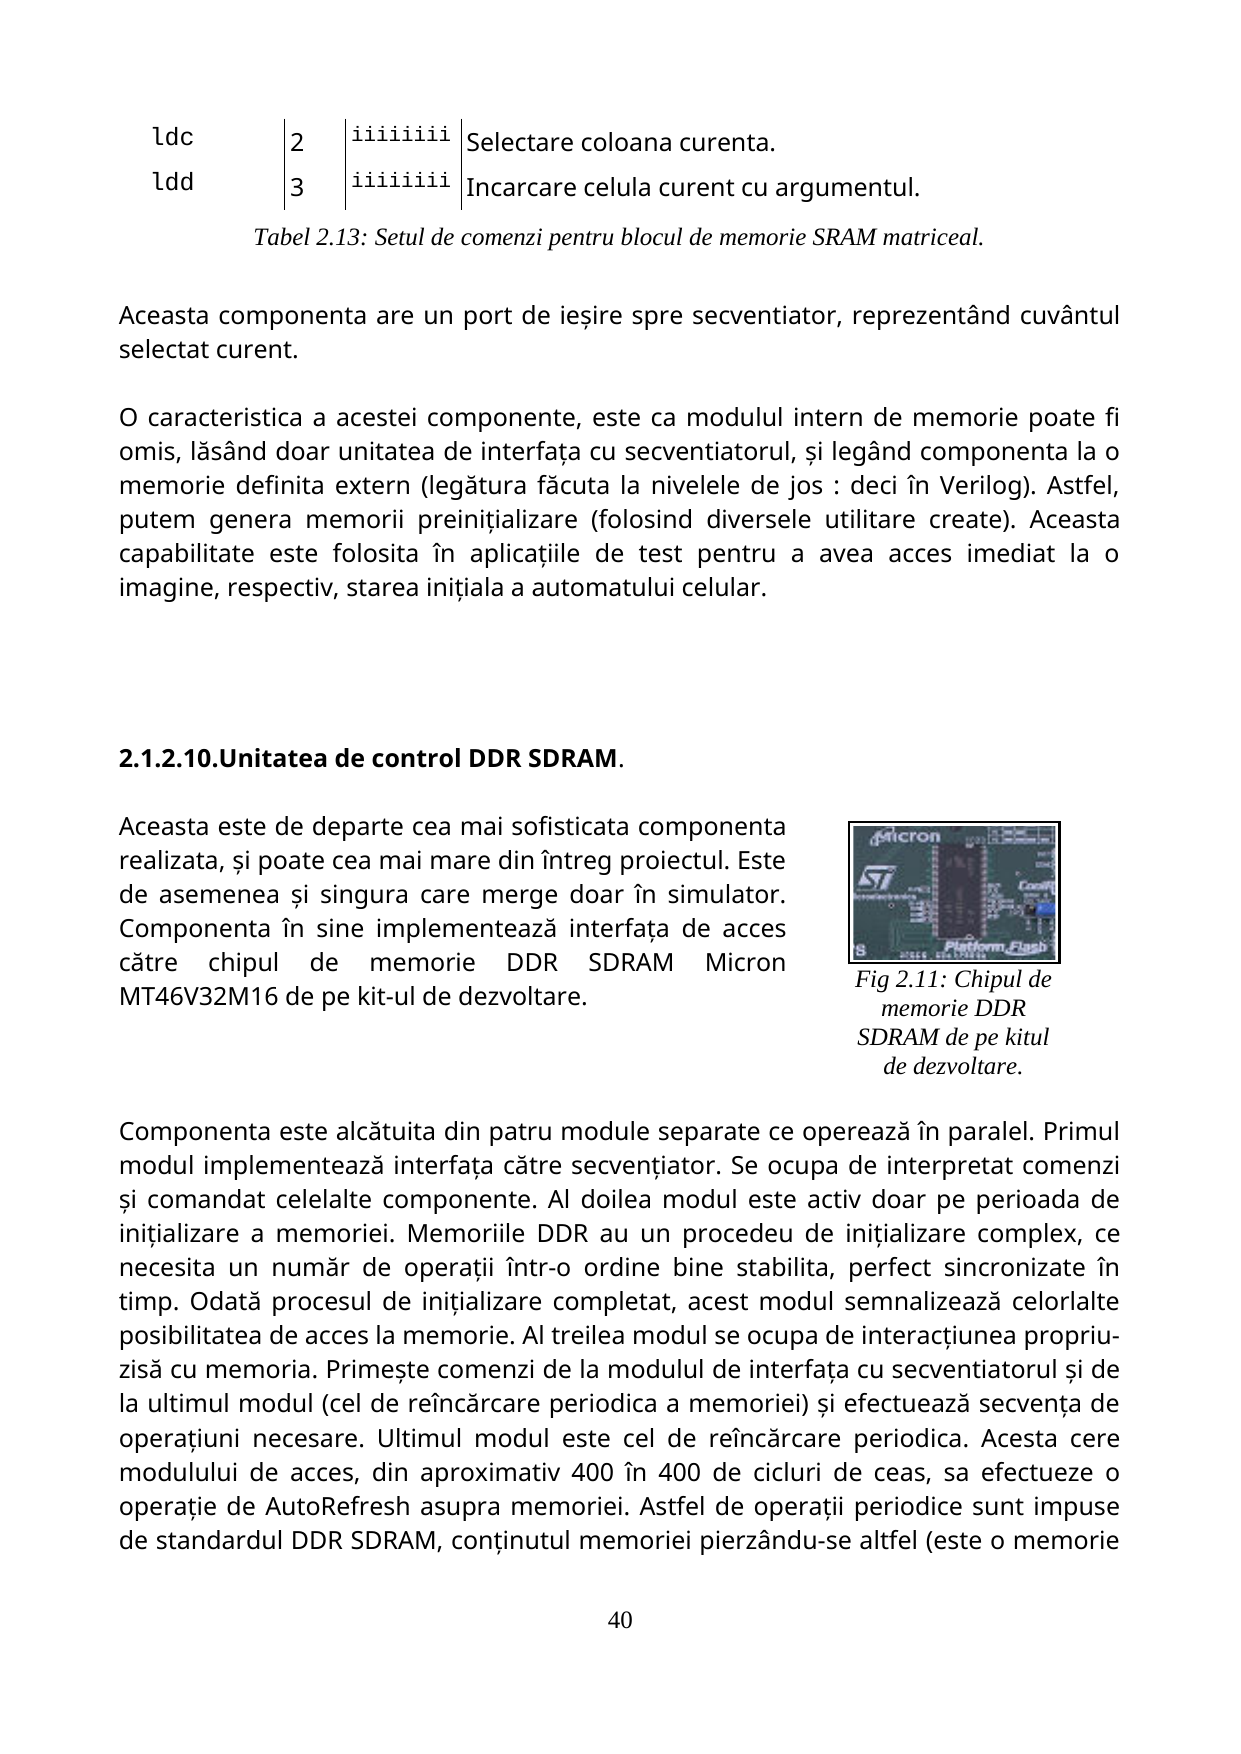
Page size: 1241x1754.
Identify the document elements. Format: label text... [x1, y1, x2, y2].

text Aceasta este de departe cea mai sofisticata componenta realizata, și poate cea mai mare din întreg proiectul. Este de asemenea și singura care merge doar în simulator. Componenta în sine implementează interfața de acces către chipul de memorie DDR SDRAM Micron MT46V32M16 de pe kit-ul de dezvoltare. [118, 808, 787, 1013]
text Tabel 2.13: Setul de comenzi pentru blocul de memorie SRAM matriceal. [118, 222, 1122, 251]
table_cell ldd [144, 164, 284, 209]
table_cell iiiiiiii [346, 164, 461, 209]
table_cell Selectare coloana curenta. [462, 119, 1096, 164]
text [850, 823, 1058, 962]
table_cell 2 [285, 119, 345, 164]
table_cell ldc [144, 119, 284, 164]
picture [853, 826, 1056, 960]
text O caracteristica a acestei componente, este ca modulul intern de memorie poate fi omis, lăsând doar unitatea de interfața cu secventiatorul, și legând componenta la o memorie definita extern (legătura făcuta la nivelele de jos : deci în Verilog). Astfel, putem genera memorii preinițializare (folosind diversele utilitare create). Aceasta capabilitate este folosita în aplicațiile de test pentru a avea acces imediat la o imagine, respectiv, starea inițiala a automatului celular. [118, 399, 1122, 604]
text Fig 2.11: Chipul de memorie DDR SDRAM de pe kitul de dezvoltare. [848, 964, 1061, 1079]
text 2.1.2.10.Unitatea de control DDR SDRAM. [118, 740, 1122, 774]
table_cell 3 [285, 164, 345, 209]
text Aceasta componenta are un port de ieșire spre secventiator, reprezentând cuvântul selectat curent. [118, 297, 1122, 366]
table_cell iiiiiiii [346, 119, 461, 164]
text Componenta este alcătuita din patru module separate ce operează în paralel. Primul modul implementează interfața către secvențiator. Se ocupa de interpretat comenzi și comandat celelalte componente. Al doilea modul este activ doar pe perioada de inițializare a memoriei. Memoriile DDR au un procedeu de inițializare complex, ce necesita un număr de operații într-o ordine bine stabilita, perfect sincronizate în timp. Odată procesul de inițializare completat, acest modul semnalizează celorlalte posibilitatea de acces la memorie. Al treilea modul se ocupa de interacțiunea propriu-zisă cu memoria. Primește comenzi de la modulul de interfața cu secventiatorul și de la ultimul modul (cel de reîncărcare periodica a memoriei) și efectuează secvența de operațiuni necesare. Ultimul modul este cel de reîncărcare periodica. Acesta cere modulului de acces, din aproximativ 400 în 400 de cicluri de ceas, sa efectueze o operație de AutoRefresh asupra memoriei. Astfel de operații periodice sunt impuse de standardul DDR SDRAM, conținutul memoriei pierzându-se altfel (este o memorie [118, 1114, 1122, 1556]
table_cell Incarcare celula curent cu argumentul. [462, 164, 1096, 209]
